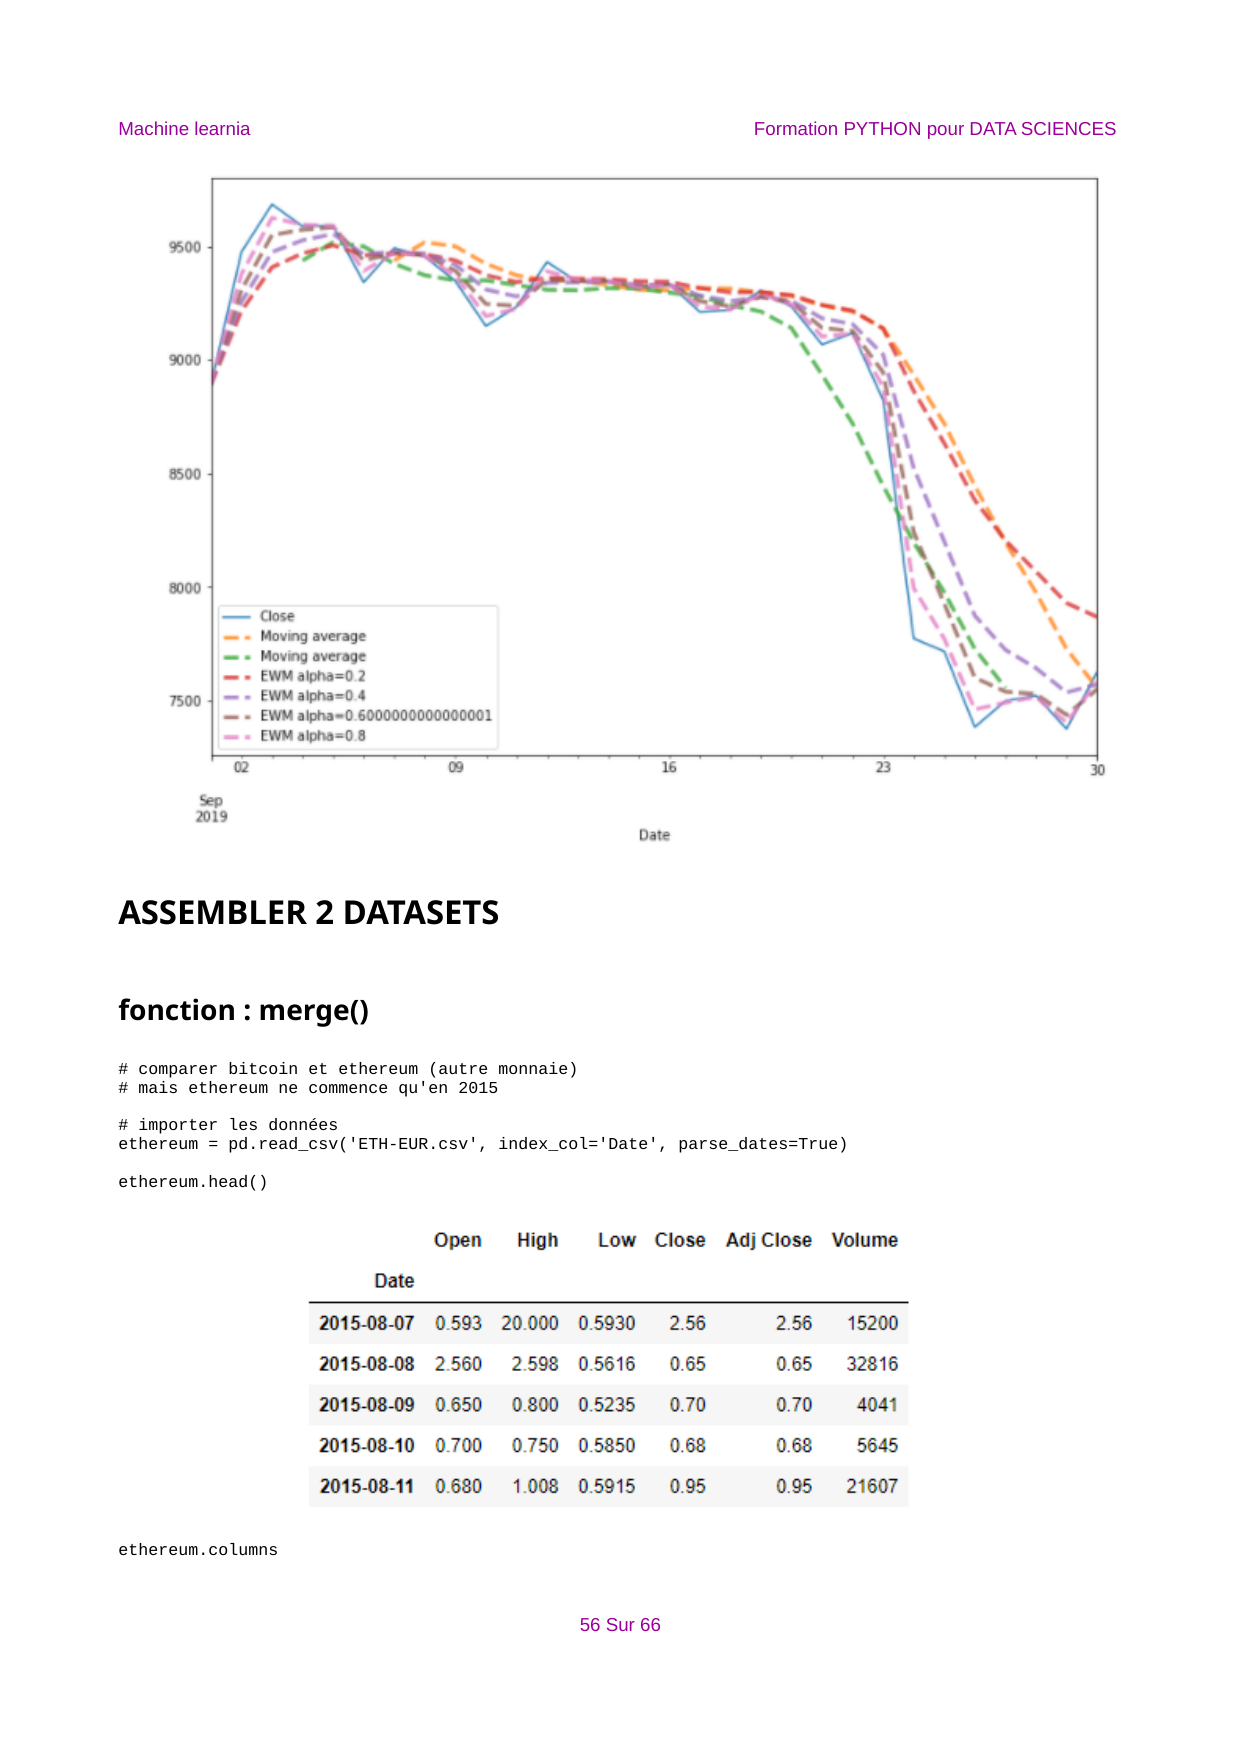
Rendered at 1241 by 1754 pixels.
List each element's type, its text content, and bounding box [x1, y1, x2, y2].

picture [303, 1211, 937, 1523]
text # comparer bitcoin et ethereum (autre monnaie) [118, 1060, 1122, 1079]
text # mais ethereum ne commence qu'en 2015 [118, 1079, 1122, 1098]
subtitle fonction : merge() [118, 991, 1122, 1029]
text ethereum.head() [118, 1173, 1122, 1192]
text # importer les données [118, 1117, 1122, 1136]
subtitle ASSEMBLER 2 DATASETS [118, 890, 1122, 934]
text ethereum.columns [118, 1541, 1122, 1560]
picture [118, 169, 1122, 846]
text ethereum = pd.read_csv('ETH-EUR.csv', index_col='Date', parse_dates=True) [118, 1136, 1122, 1155]
